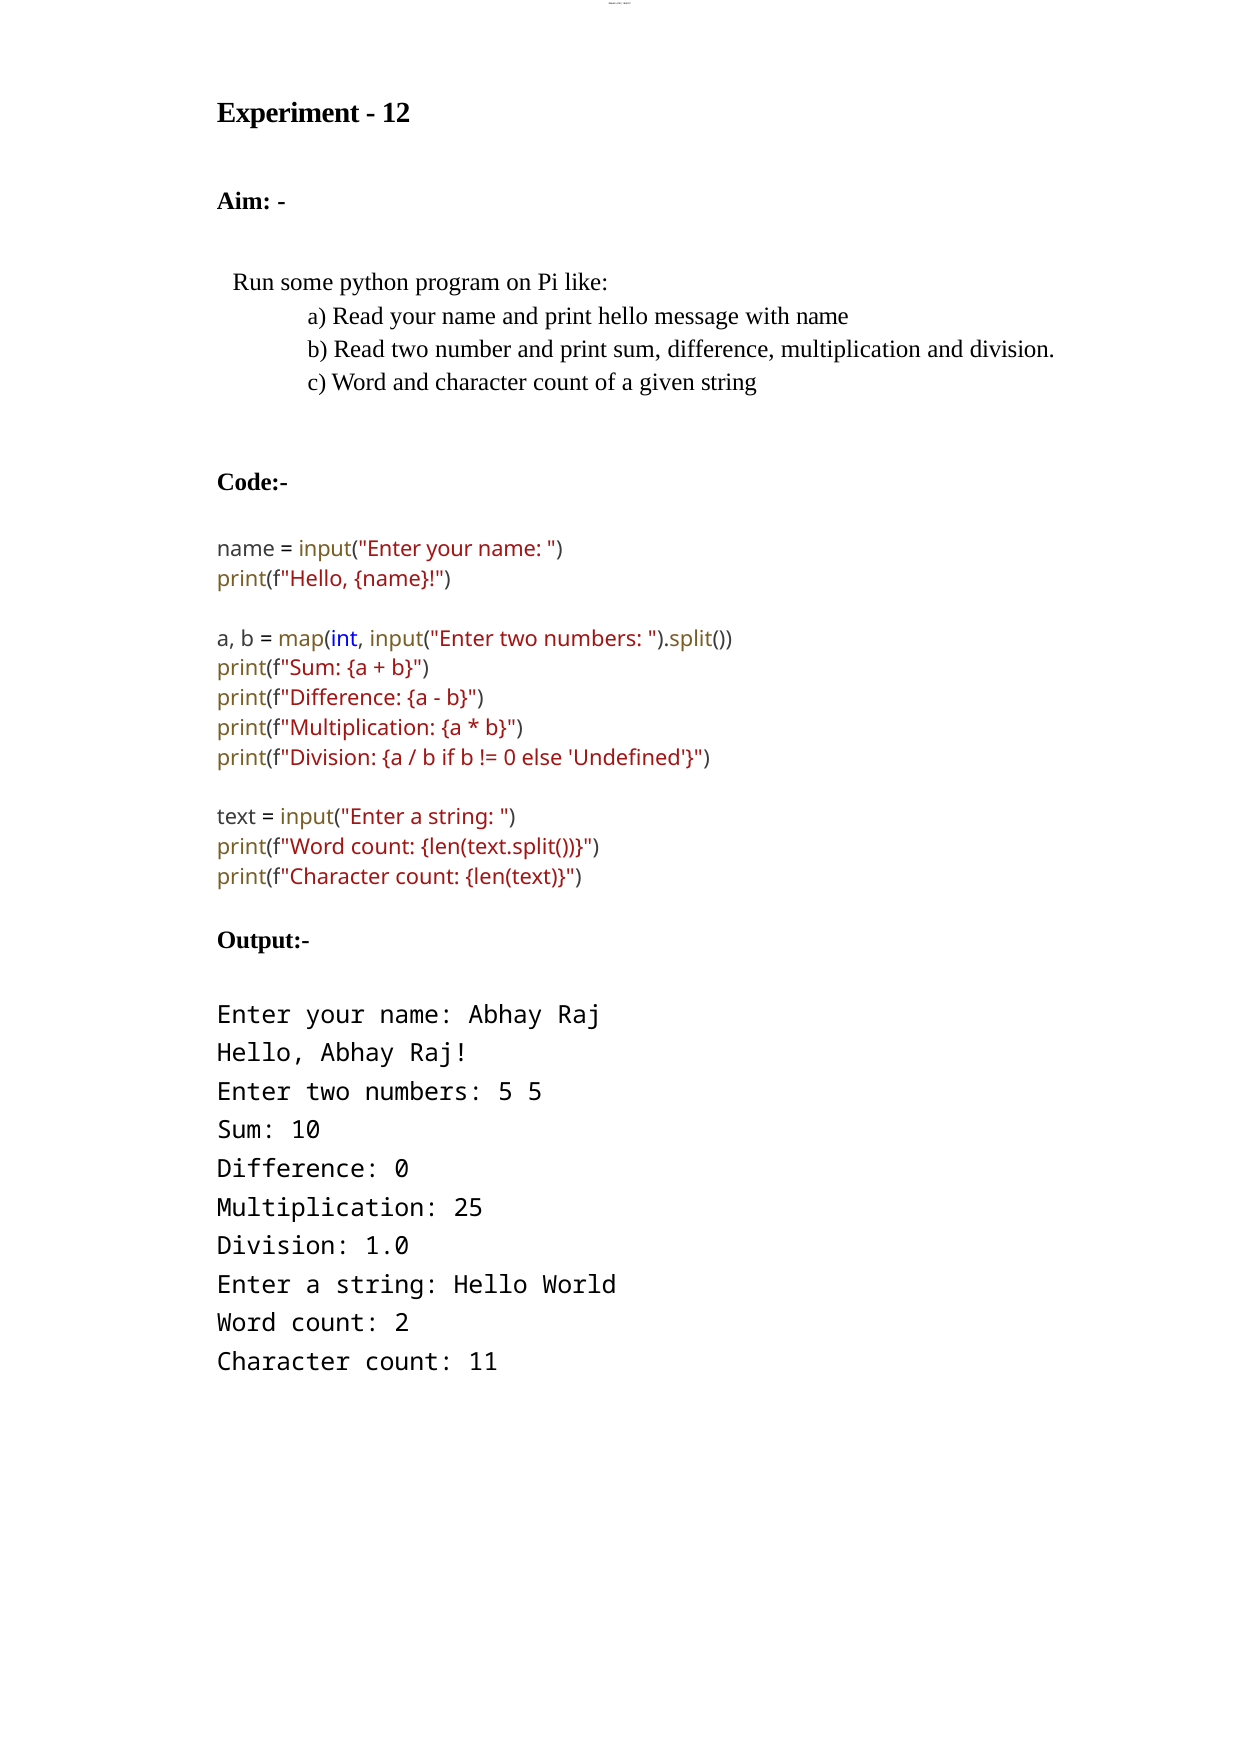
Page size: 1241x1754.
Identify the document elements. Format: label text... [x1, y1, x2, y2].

list Difference: 0 [217, 1151, 1108, 1185]
list Hello, Abhay Raj! [217, 1035, 1108, 1069]
list Enter two numbers: 5 5 [217, 1074, 1108, 1108]
list Read two number and print sum, difference, multiplication and division. [307, 334, 1108, 363]
list Division: 1.0 [217, 1228, 1108, 1262]
text Aim: - [217, 186, 1108, 214]
text print(f"Division: {a / b if b != 0 else 'Undefined'}") [217, 742, 1108, 771]
list Sum: 10 [217, 1112, 1108, 1146]
text print(f"Character count: {len(text)}") [217, 861, 1108, 891]
list Multiplication: 25 [217, 1189, 1108, 1223]
text name = input("Enter your name: ") [217, 533, 1108, 563]
text print(f"Word count: {len(text.split())}") [217, 831, 1108, 861]
list Enter your name: Abhay Raj [217, 997, 1108, 1031]
list Output:- [217, 925, 1108, 953]
list Word and character count of a given string [307, 367, 1108, 396]
list Read your name and print hello message with name [307, 301, 1108, 330]
text Run some python program on Pi like: [232, 267, 1108, 295]
list Word count: 2 [217, 1305, 1108, 1339]
list Enter a string: Hello World [217, 1266, 1108, 1300]
text print(f"Difference: {a - b}") [217, 682, 1108, 712]
text a, b = map(int, input("Enter two numbers: ").split()) [217, 622, 1108, 652]
text print(f"Sum: {a + b}") [217, 652, 1108, 682]
list Character count: 11 [217, 1343, 1108, 1377]
text Experiment - 12 [217, 95, 1108, 129]
list Code:- [217, 467, 1108, 496]
text print(f"Multiplication: {a * b}") [217, 712, 1108, 742]
text text = input("Enter a string: ") [217, 801, 1108, 831]
text print(f"Hello, {name}!") [217, 563, 1108, 593]
